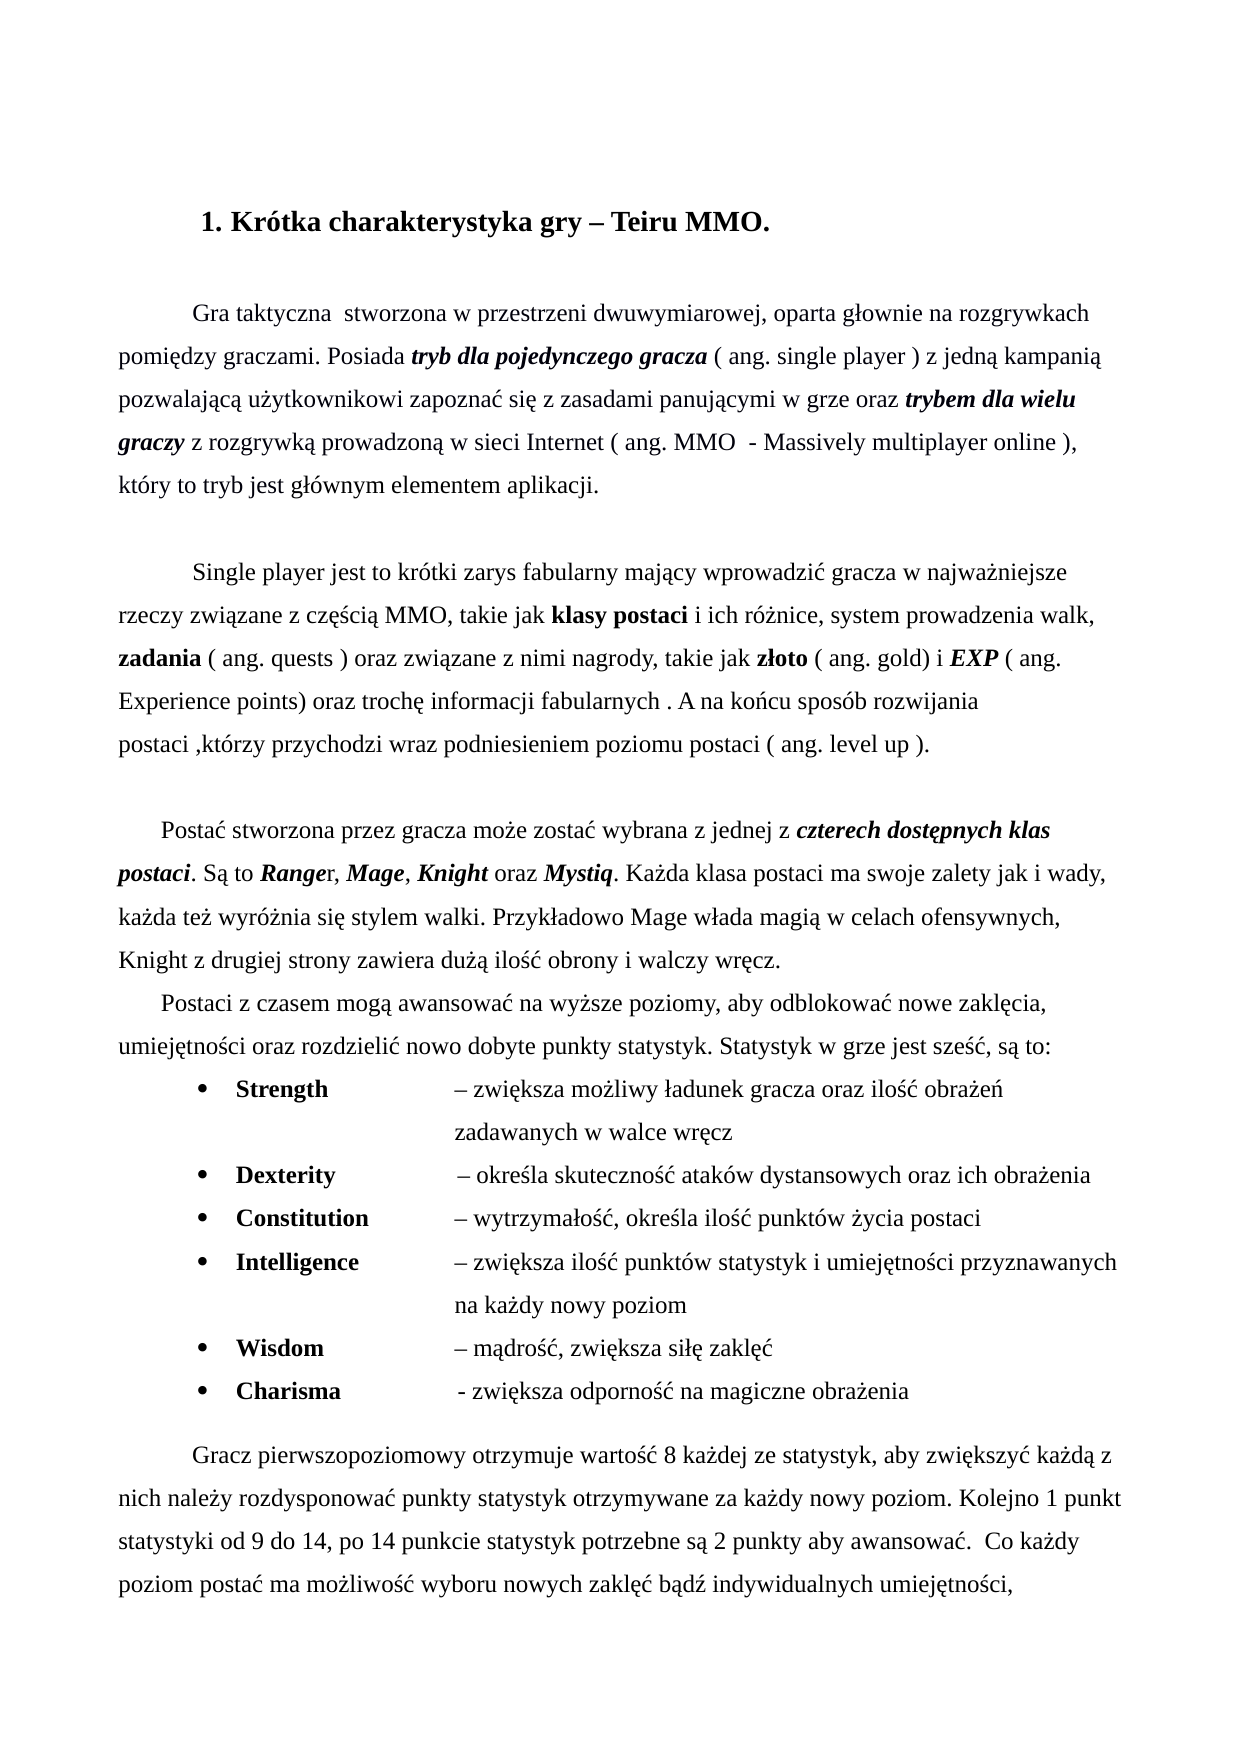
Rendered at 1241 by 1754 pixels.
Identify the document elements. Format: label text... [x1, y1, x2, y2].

list Strength – zwiększa możliwy ładunek gracza oraz ilość obrażeń zadawanych w walce wręcz [198, 1074, 1122, 1146]
list Constitution – wytrzymałość, określa ilość punktów życia postaci [198, 1203, 1122, 1232]
list Charisma - zwiększa odporność na magiczne obrażenia [198, 1376, 1122, 1405]
text Postać stworzona przez gracza może zostać wybrana z jednej z czterech dostępnych klas postaci. Są to Ranger, Mage, Knight oraz Mystiq. Każda klasa postaci ma swoje zalety jak i wady, każda też wyróżnia się stylem walki. Przykładowo Mage włada magią w celach ofensywnych, Knight z drugiej strony zawiera dużą ilość obrony i walczy wręcz. [118, 815, 1122, 973]
text Gracz pierwszopoziomowy otrzymuje wartość 8 każdej ze statystyk, aby zwiększyć każdą z nich należy rozdysponować punkty statystyk otrzymywane za każdy nowy poziom. Kolejno 1 punkt statystyki od 9 do 14, po 14 punkcie statystyk potrzebne są 2 punkty aby awansować. Co każdy poziom postać ma możliwość wyboru nowych zaklęć bądź indywidualnych umiejętności, [118, 1440, 1122, 1598]
list Intelligence – zwiększa ilość punktów statystyk i umiejętności przyznawanych na każdy nowy poziom [198, 1247, 1122, 1318]
text Single player jest to krótki zarys fabularny mający wprowadzić gracza w najważniejsze rzeczy związane z częścią MMO, takie jak klasy postaci i ich różnice, system prowadzenia walk, zadania ( ang. quests ) oraz związane z nimi nagrody, takie jak złoto ( ang. gold) i EXP ( ang. Experience points) oraz trochę informacji fabularnych . A na końcu sposób rozwijania postaci ,którzy przychodzi wraz podniesieniem poziomu postaci ( ang. level up ). [118, 557, 1122, 758]
list Dexterity – określa skuteczność ataków dystansowych oraz ich obrażenia [198, 1160, 1122, 1189]
text Gra taktyczna stworzona w przestrzeni dwuwymiarowej, oparta głownie na rozgrywkach pomiędzy graczami. Posiada tryb dla pojedynczego gracza ( ang. single player ) z jedną kampanią pozwalającą użytkownikowi zapoznać się z zasadami panującymi w grze oraz trybem dla wielu graczy z rozgrywką prowadzoną w sieci Internet ( ang. MMO - Massively multiplayer online ), który to tryb jest głównym elementem aplikacji. [118, 298, 1122, 499]
list Wisdom – mądrość, zwiększa siłę zaklęć [198, 1333, 1122, 1362]
text Postaci z czasem mogą awansować na wyższe poziomy, aby odblokować nowe zaklęcia, umiejętności oraz rozdzielić nowo dobyte punkty statystyk. Statystyk w grze jest sześć, są to: [118, 988, 1122, 1060]
list Krótka charakterystyka gry – Teiru MMO. [193, 204, 1122, 238]
